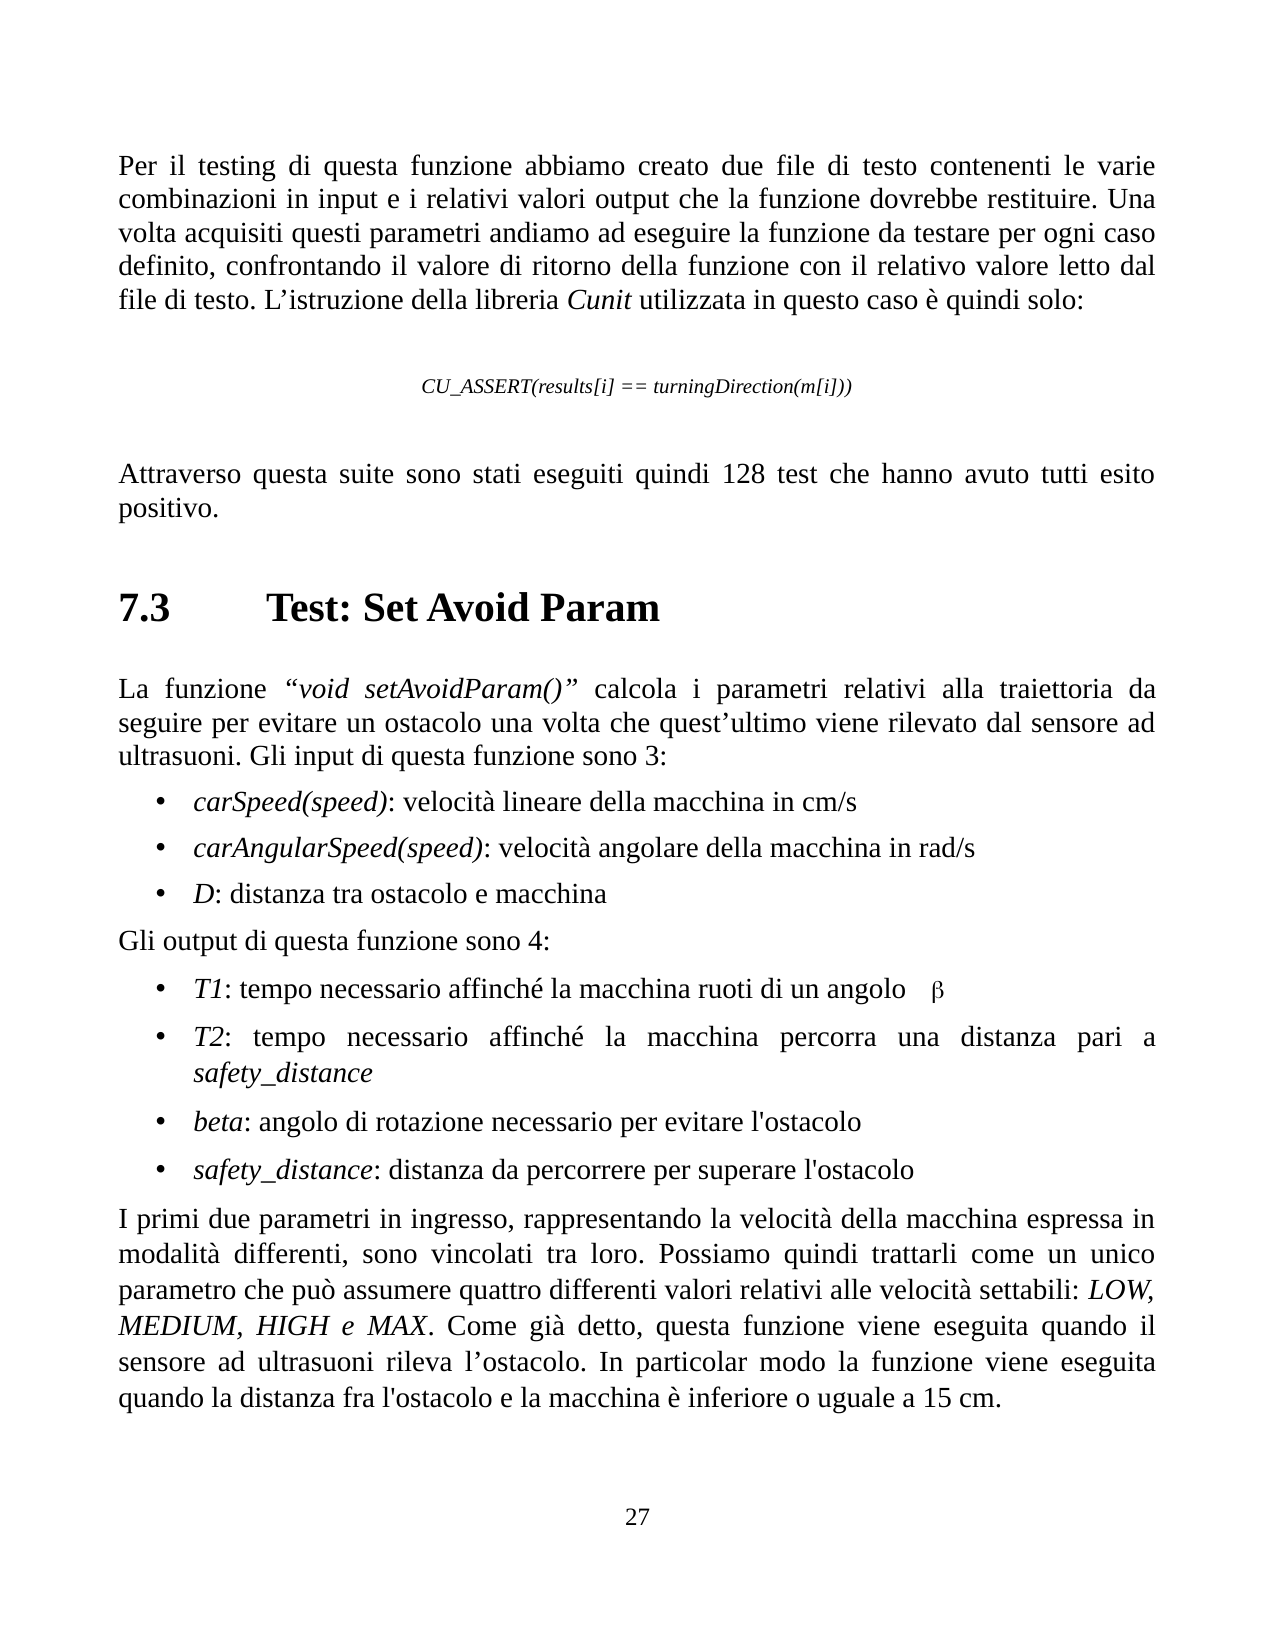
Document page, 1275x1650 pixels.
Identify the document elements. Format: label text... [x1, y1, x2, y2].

list T2: tempo necessario affinché la macchina percorra una distanza pari a safety_distance [156, 1019, 1157, 1089]
list D: distanza tra ostacolo e macchina [156, 877, 1157, 910]
text CU_ASSERT(results[i] == turningDirection(m[i])) [118, 374, 1157, 398]
list carAngularSpeed(speed): velocità angolare della macchina in rad/s [156, 831, 1157, 864]
list beta: angolo di rotazione necessario per evitare l'ostacolo [156, 1104, 1157, 1137]
text Per il testing di questa funzione abbiamo creato due file di testo contenenti le varie combinazioni in input e i relativi valori output che la funzione dovrebbe restituire. Una volta acquisiti questi parametri andiamo ad eseguire la funzione da testare per ogni caso definito, confrontando il valore di ritorno della funzione con il relativo valore letto dal file di testo. L’istruzione della libreria Cunit utilizzata in questo caso è quindi solo: [118, 148, 1157, 315]
list T1: tempo necessario affinché la macchina ruoti di un angolo [156, 971, 1157, 1005]
list carSpeed(speed): velocità lineare della macchina in cm/s [156, 784, 1157, 818]
text Attraverso questa suite sono stati eseguiti quindi 128 test che hanno avuto tutti esito positivo. [118, 456, 1157, 523]
subtitle 7.3 Test: Set Avoid Param [118, 582, 1157, 630]
list safety_distance: distanza da percorrere per superare l'ostacolo [156, 1152, 1157, 1186]
text La funzione “void setAvoidParam()” calcola i parametri relativi alla traiettoria da seguire per evitare un ostacolo una volta che quest’ultimo viene rilevato dal sensore ad ultrasuoni. Gli input di questa funzione sono 3: [118, 671, 1157, 772]
text I primi due parametri in ingresso, rappresentando la velocità della macchina espressa in modalità differenti, sono vincolati tra loro. Possiamo quindi trattarli come un unico parametro che può assumere quattro differenti valori relativi alle velocità settabili: LOW, MEDIUM, HIGH e MAX. Come già detto, questa funzione viene eseguita quando il sensore ad ultrasuoni rileva l’ostacolo. In particolar modo la funzione viene eseguita quando la distanza fra l'ostacolo e la macchina è inferiore o uguale a 15 cm. [118, 1201, 1157, 1413]
text Gli output di questa funzione sono 4: [118, 923, 1157, 956]
